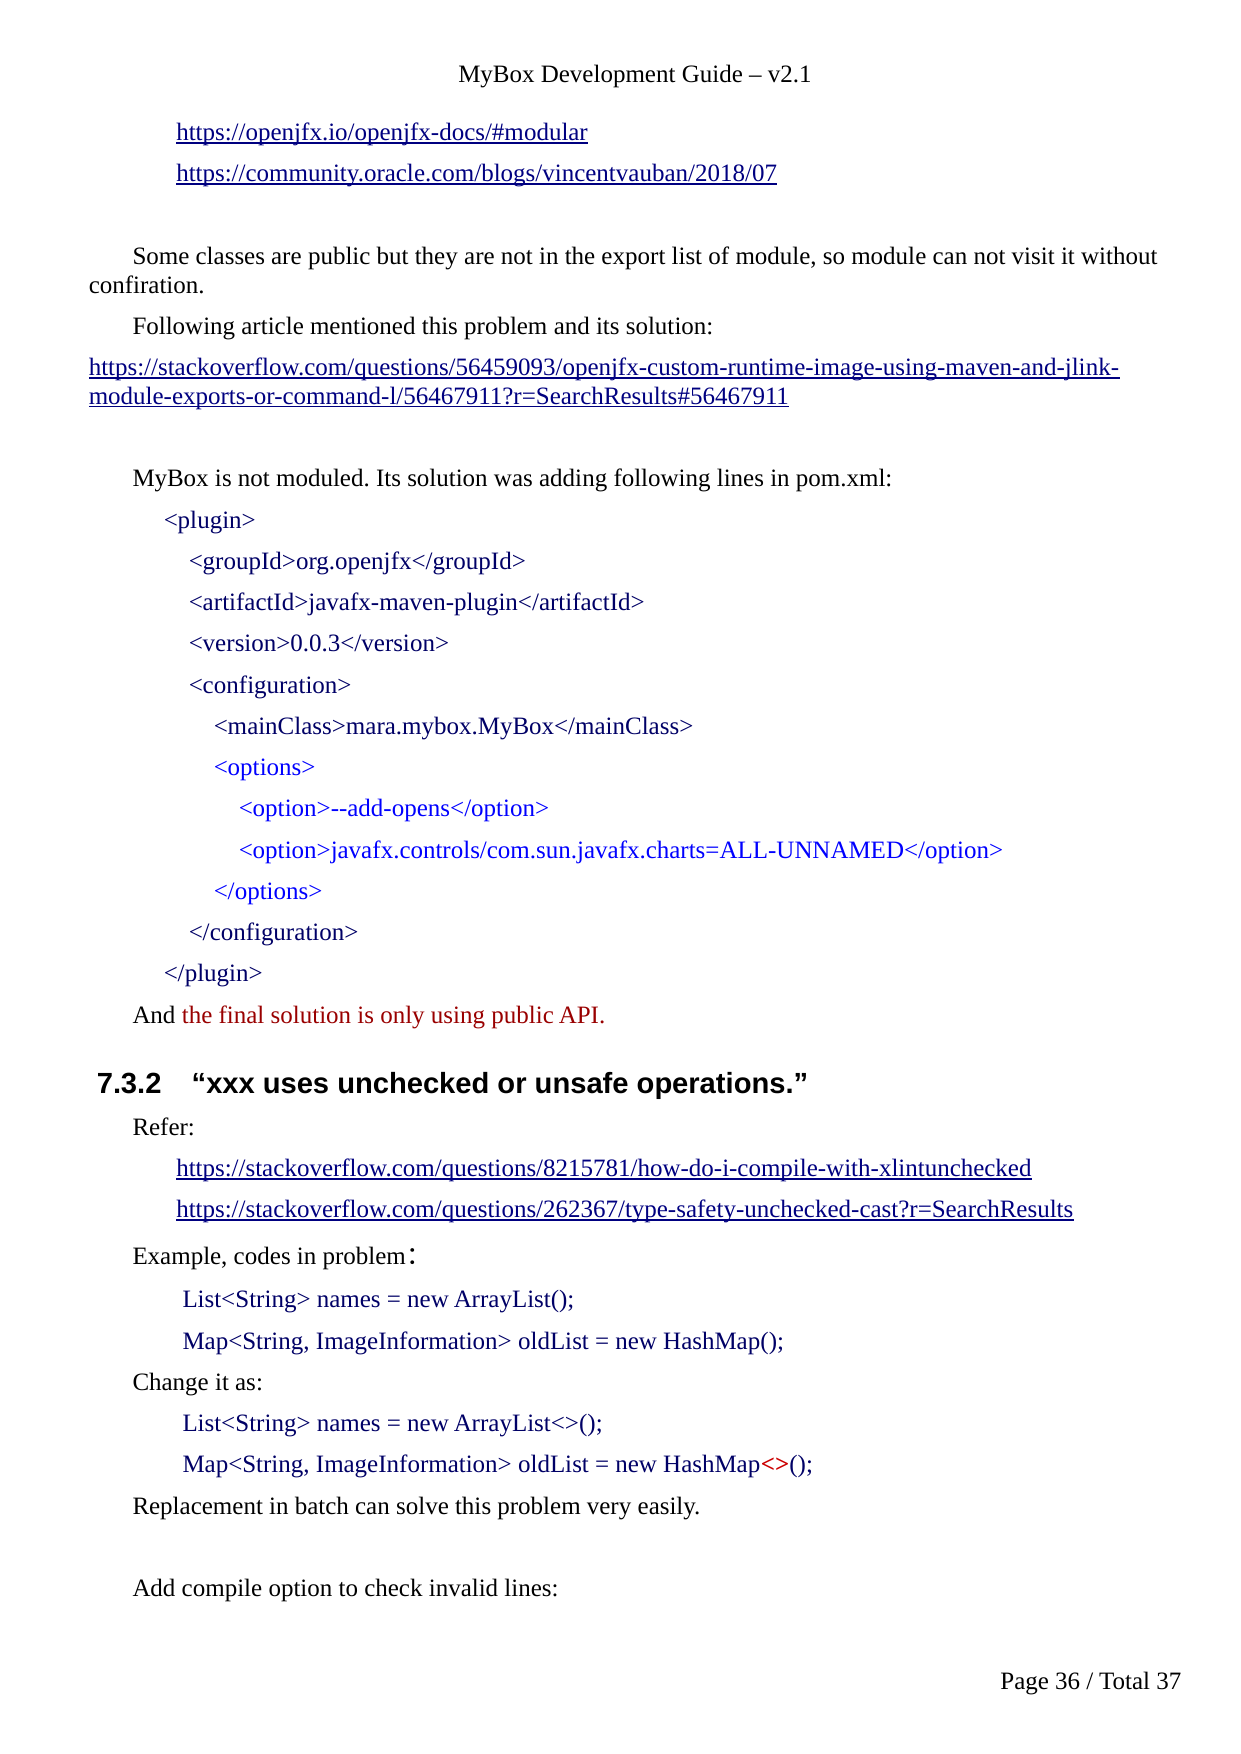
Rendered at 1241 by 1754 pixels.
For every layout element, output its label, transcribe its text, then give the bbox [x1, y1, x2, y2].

text https://community.oracle.com/blogs/vincentvauban/2018/07 [88, 158, 1181, 187]
text <option>--add-opens</option> [88, 793, 1181, 822]
text </configuration> [88, 917, 1181, 946]
text List<String> names = new ArrayList(); [88, 1284, 1181, 1313]
text Following article mentioned this problem and its solution: [88, 311, 1181, 340]
text https://stackoverflow.com/questions/262367/type-safety-unchecked-cast?r=SearchResults [88, 1194, 1181, 1223]
text https://stackoverflow.com/questions/8215781/how-do-i-compile-with-xlintunchecked [88, 1153, 1181, 1182]
text </plugin> [88, 958, 1181, 987]
text Example, codes in problem： [88, 1236, 1181, 1272]
text Map<String, ImageInformation> oldList = new HashMap(); [88, 1326, 1181, 1354]
subtitle “xxx uses unchecked or unsafe operations.” [88, 1066, 1181, 1099]
text Change it as: [88, 1367, 1181, 1396]
text </options> [88, 876, 1181, 905]
text MyBox is not moduled. Its solution was adding following lines in pom.xml: [88, 463, 1181, 492]
text <version>0.0.3</version> [88, 628, 1181, 657]
text Replacement in batch can solve this problem very easily. [88, 1491, 1181, 1519]
text And the final solution is only using public API. [88, 1000, 1181, 1028]
text <options> [88, 752, 1181, 781]
text Map<String, ImageInformation> oldList = new HashMap<>(); [88, 1449, 1181, 1478]
text <groupId>org.openjfx</groupId> [88, 546, 1181, 575]
text <mainClass>mara.mybox.MyBox</mainClass> [88, 711, 1181, 740]
text <option>javafx.controls/com.sun.javafx.charts=ALL-UNNAMED</option> [88, 835, 1181, 863]
text Some classes are public but they are not in the export list of module, so module can not visit it without confiration. [88, 241, 1181, 298]
text <artifactId>javafx-maven-plugin</artifactId> [88, 587, 1181, 616]
text Add compile option to check invalid lines: [88, 1573, 1181, 1602]
text <plugin> [88, 505, 1181, 533]
text List<String> names = new ArrayList<>(); [88, 1408, 1181, 1437]
text https://stackoverflow.com/questions/56459093/openjfx-custom-runtime-image-using-maven-and-jlink-module-exports-or-command-l/56467911?r=SearchResults#56467911 [88, 352, 1181, 410]
text https://openjfx.io/openjfx-docs/#modular [88, 117, 1181, 146]
text <configuration> [88, 670, 1181, 698]
text Refer: [88, 1112, 1181, 1141]
